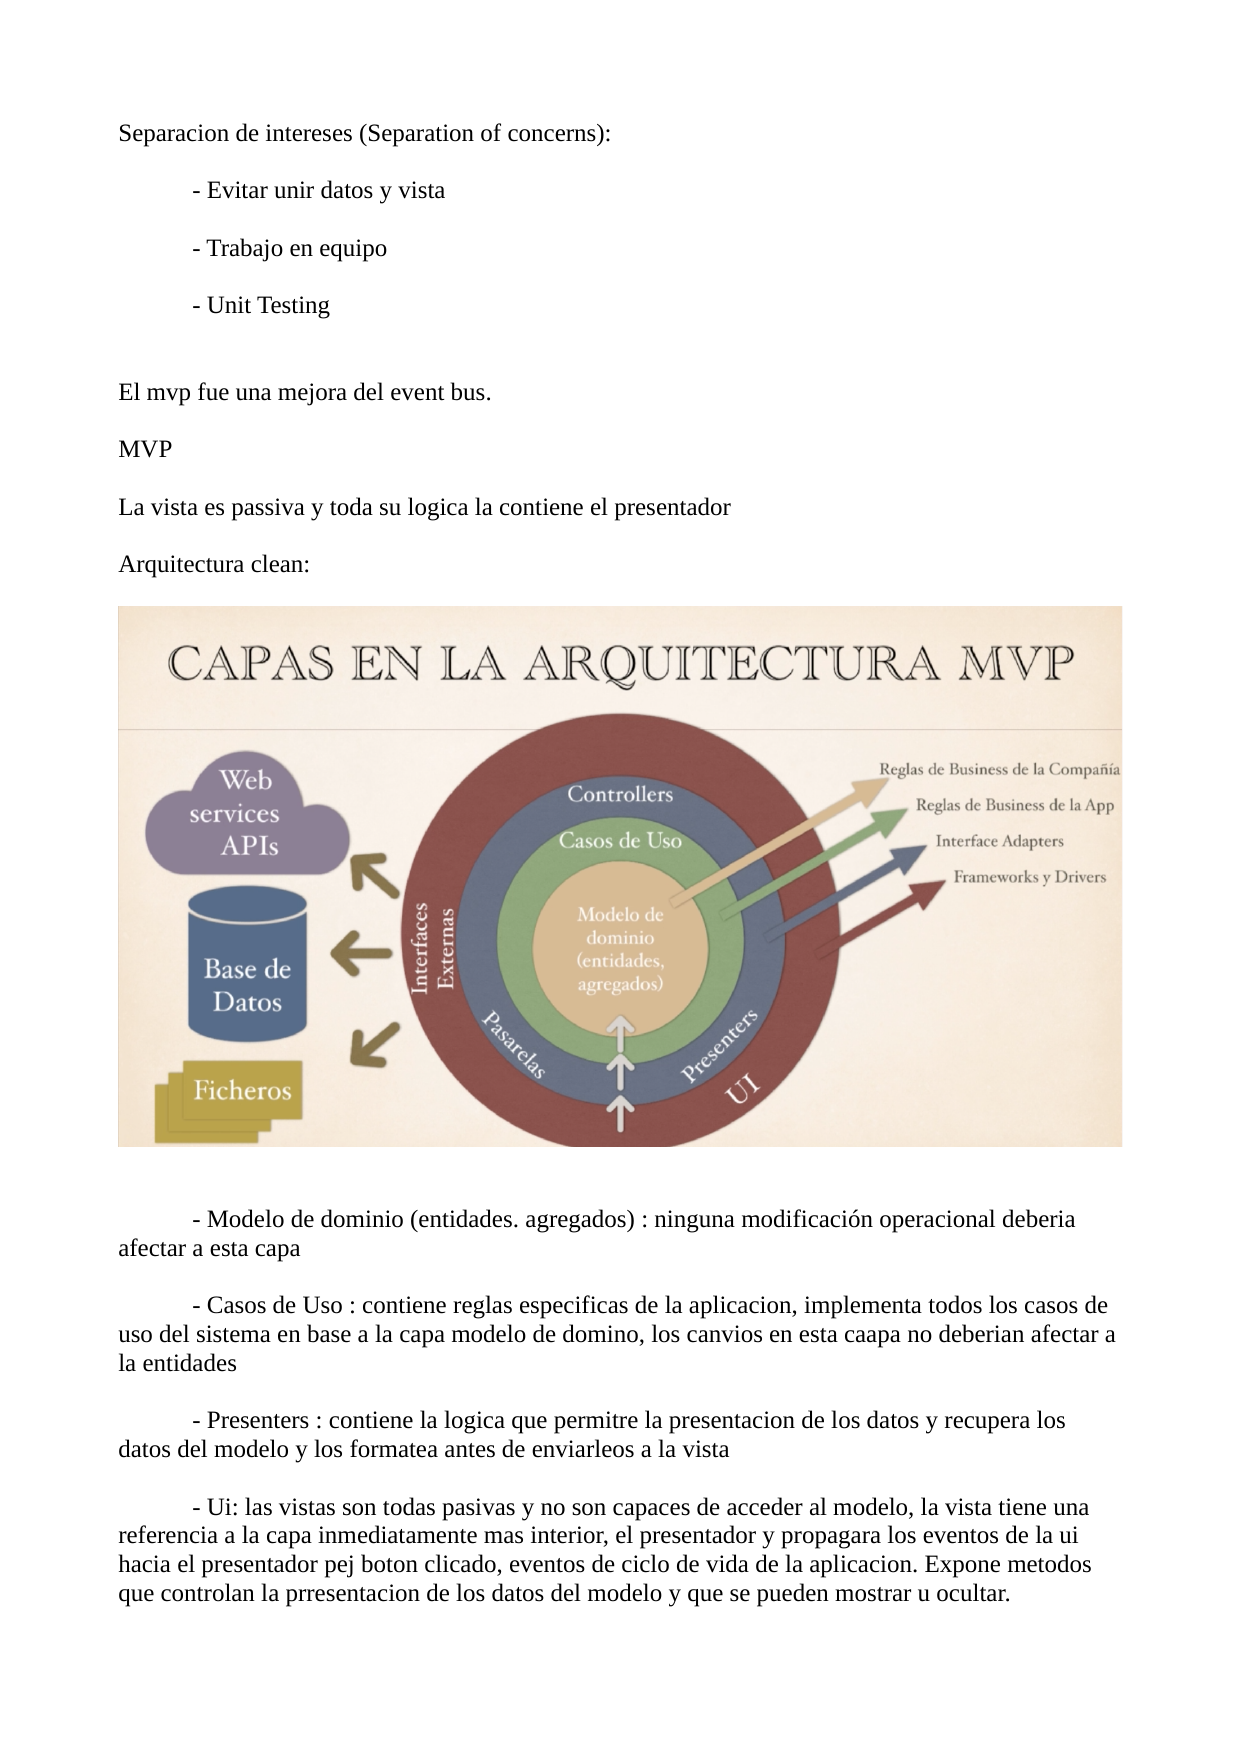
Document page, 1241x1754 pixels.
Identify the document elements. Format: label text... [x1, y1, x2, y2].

text - Unit Testing [118, 291, 1122, 319]
text - Evitar unir datos y vista [118, 176, 1122, 204]
text MVP [118, 434, 1122, 463]
text Arquitectura clean: [118, 549, 1122, 578]
text - Presenters : contiene la logica que permitre la presentacion de los datos y recupera los datos del modelo y los formatea antes de enviarleos a la vista [118, 1405, 1122, 1463]
text El mvp fue una mejora del event bus. [118, 377, 1122, 406]
text La vista es passiva y toda su logica la contiene el presentador [118, 492, 1122, 521]
text - Casos de Uso : contiene reglas especificas de la aplicacion, implementa todos los casos de uso del sistema en base a la capa modelo de domino, los canvios en esta caapa no deberian afectar a la entidades [118, 1290, 1122, 1377]
picture [118, 606, 1123, 1147]
text - Trabajo en equipo [118, 233, 1122, 262]
text Separacion de intereses (Separation of concerns): [118, 118, 1122, 147]
text - Modelo de dominio (entidades. agregados) : ninguna modificación operacional deberia afectar a esta capa [118, 1204, 1122, 1262]
text - Ui: las vistas son todas pasivas y no son capaces de acceder al modelo, la vista tiene una referencia a la capa inmediatamente mas interior, el presentador y propagara los eventos de la ui hacia el presentador pej boton clicado, eventos de ciclo de vida de la aplicacion. Expone metodos que controlan la prresentacion de los datos del modelo y que se pueden mostrar u ocultar. [118, 1492, 1122, 1607]
